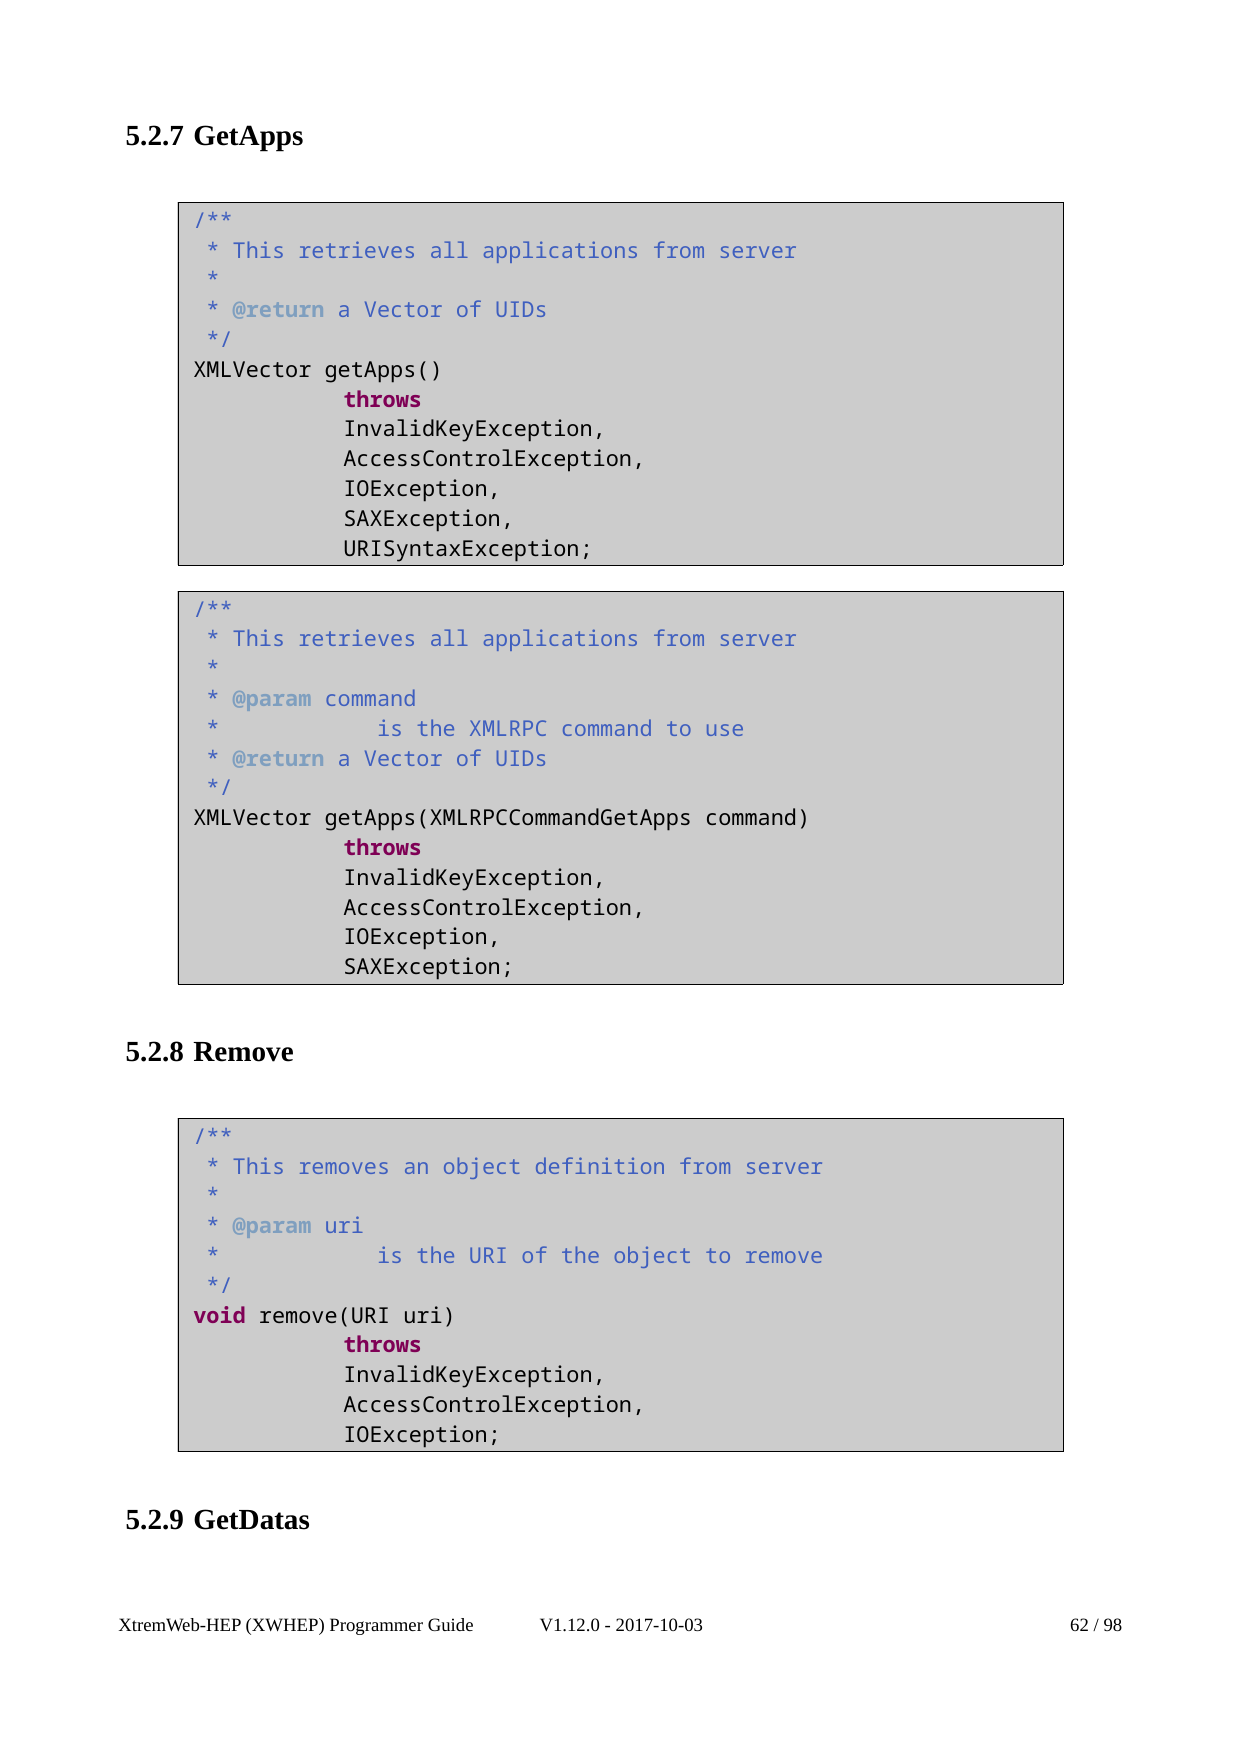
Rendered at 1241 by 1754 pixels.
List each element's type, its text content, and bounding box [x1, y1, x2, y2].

text * @param uri [179, 1207, 1063, 1237]
text throws [179, 829, 1063, 859]
text * is the XMLRPC command to use [179, 710, 1063, 739]
text throws [179, 1326, 1063, 1356]
text AccessControlException, [179, 888, 1063, 918]
text /** [179, 203, 1063, 232]
text IOException; [179, 1416, 1063, 1451]
text * This removes an object definition from server [179, 1148, 1063, 1177]
text */ [179, 1267, 1063, 1297]
text AccessControlException, [179, 1386, 1063, 1416]
text * [179, 261, 1063, 291]
text * [179, 650, 1063, 680]
text InvalidKeyException, [179, 859, 1063, 888]
text SAXException, [179, 500, 1063, 529]
subtitle GetDatas [118, 1502, 1122, 1535]
text XMLVector getApps() [179, 351, 1063, 381]
text IOException, [179, 918, 1063, 948]
text */ [179, 321, 1063, 351]
text void remove(URI uri) [179, 1297, 1063, 1326]
text * @param command [179, 680, 1063, 710]
text * [179, 1177, 1063, 1207]
text throws [179, 381, 1063, 410]
text XMLVector getApps(XMLRPCCommandGetApps command) [179, 799, 1063, 829]
text * This retrieves all applications from server [179, 232, 1063, 261]
text * @return a Vector of UIDs [179, 739, 1063, 769]
text InvalidKeyException, [179, 410, 1063, 440]
text */ [179, 769, 1063, 799]
text AccessControlException, [179, 440, 1063, 470]
text InvalidKeyException, [179, 1356, 1063, 1386]
text URISyntaxException; [179, 529, 1063, 565]
text IOException, [179, 470, 1063, 500]
subtitle GetApps [118, 118, 1122, 152]
text /** [179, 592, 1063, 620]
text SAXException; [179, 948, 1063, 984]
text * This retrieves all applications from server [179, 620, 1063, 650]
subtitle Remove [118, 1034, 1122, 1068]
text * is the URI of the object to remove [179, 1237, 1063, 1267]
text * @return a Vector of UIDs [179, 291, 1063, 321]
text /** [179, 1119, 1063, 1148]
